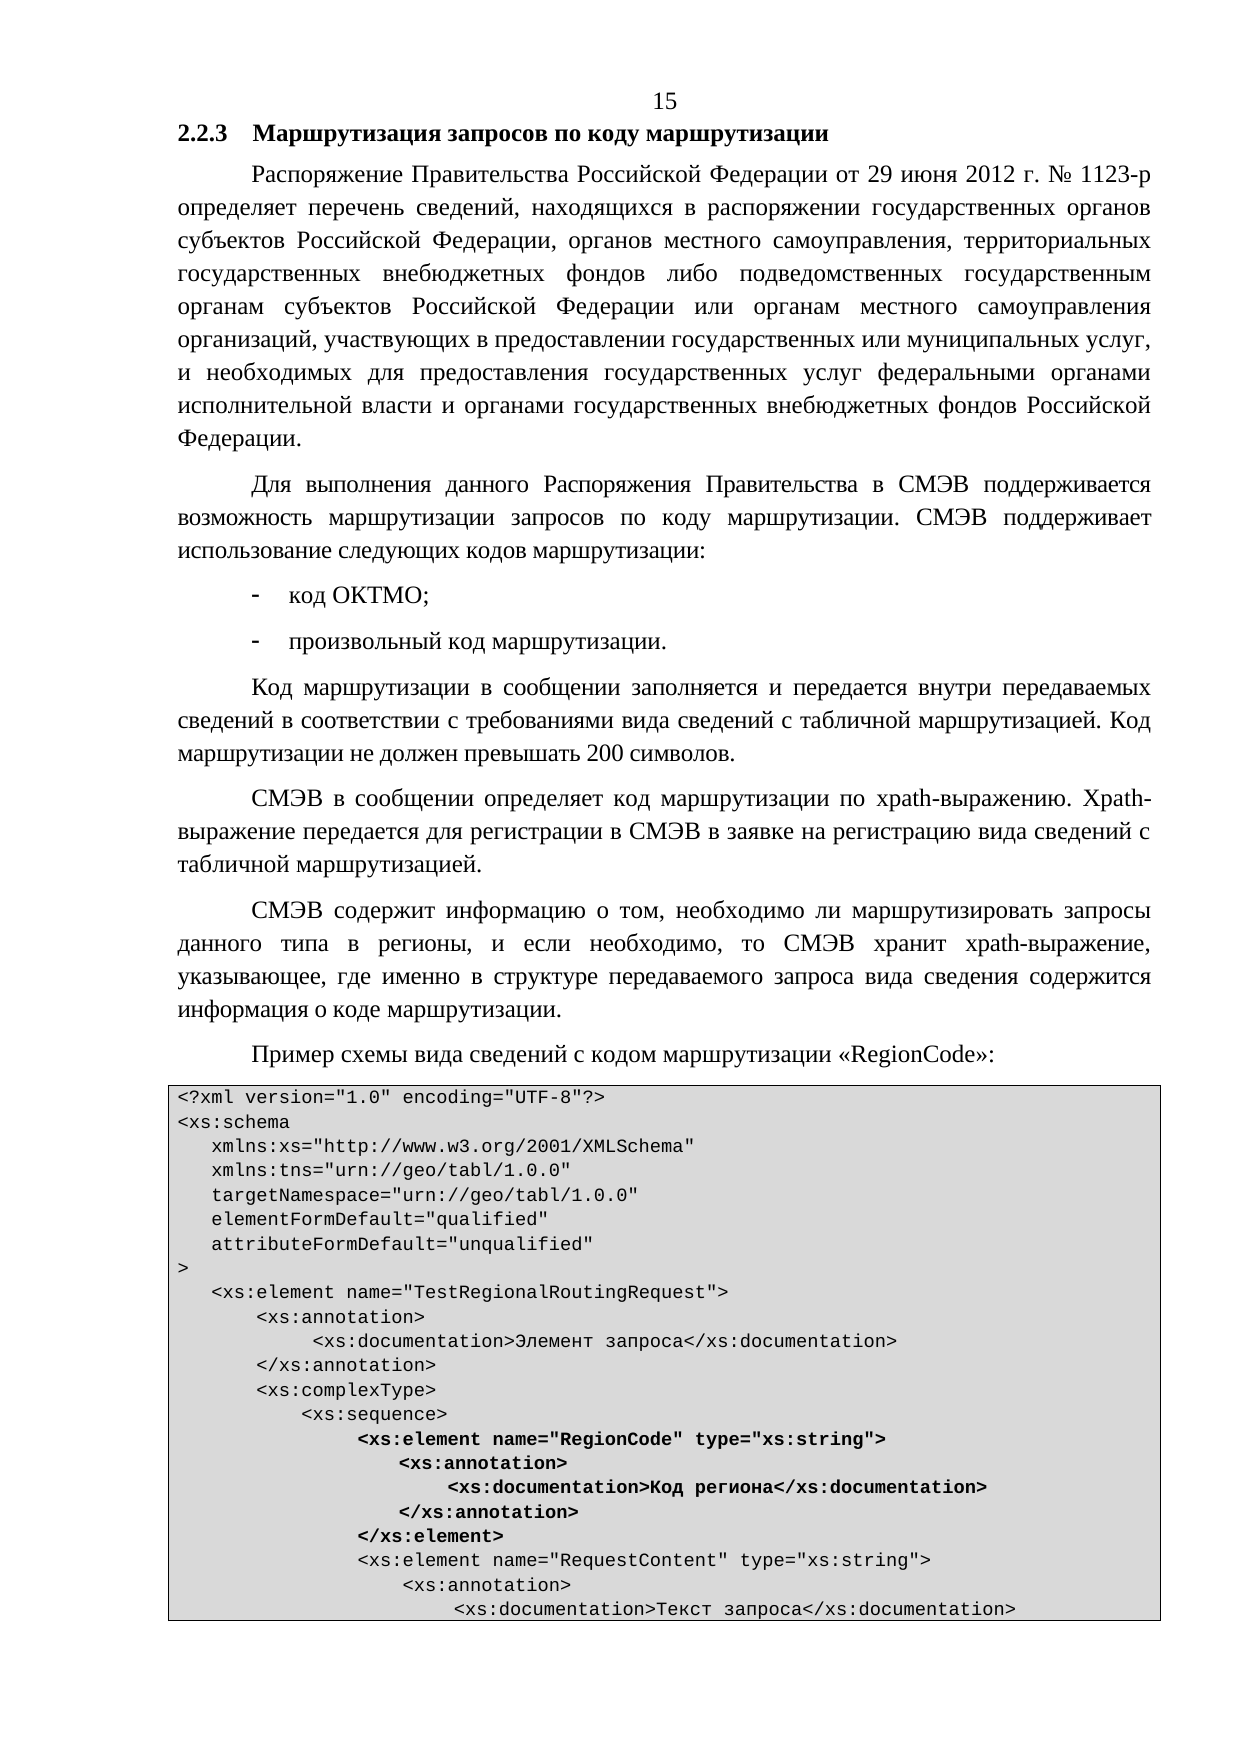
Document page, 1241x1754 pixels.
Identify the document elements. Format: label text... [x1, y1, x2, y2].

text <xs:annotation> [169, 1304, 1160, 1329]
text Распоряжение Правительства Российской Федерации от 29 июня 2012 г. № 1123-р определяет перечень сведений, находящихся в распоряжении государственных органов субъектов Российской Федерации, органов местного самоуправления, территориальных государственных внебюджетных фондов либо подведомственных государственным органам субъектов Российской Федерации или органам местного самоуправления организаций, участвующих в предоставлении государственных или муниципальных услуг, и необходимых для предоставления государственных услуг федеральными органами исполнительной власти и органами государственных внебюджетных фондов Российской Федерации. [177, 159, 1152, 452]
text <xs:complexType> [169, 1377, 1160, 1402]
text <xs:annotation> [169, 1451, 1160, 1475]
text <xs:schema [169, 1109, 1160, 1134]
list произвольный код маршрутизации. [251, 626, 1152, 655]
text </xs:annotation> [169, 1499, 1160, 1524]
text </xs:annotation> [169, 1353, 1160, 1377]
text Код маршрутизации в сообщении заполняется и передается внутри передаваемых сведений в соответствии с требованиями вида сведений с табличной маршрутизацией. Код маршрутизации не должен превышать 200 символов. [177, 672, 1152, 766]
text <xs:documentation>Текст запроса</xs:documentation> [169, 1597, 1160, 1620]
text <xs:sequence> [169, 1402, 1160, 1426]
text attributeFormDefault="unqualified" [169, 1231, 1160, 1256]
text <?xml version="1.0" encoding="UTF-8"?> [169, 1086, 1160, 1109]
text </xs:element> [169, 1524, 1160, 1548]
text <xs:element name="RequestContent" type="xs:string"> [169, 1548, 1160, 1572]
text Пример схемы вида сведений с кодом маршрутизации «RegionCode»: [177, 1039, 1152, 1068]
text СМЭВ содержит информацию о том, необходимо ли маршрутизировать запросы данного типа в регионы, и если необходимо, то СМЭВ хранит xpath-выражение, указывающее, где именно в структуре передаваемого запроса вида сведения содержится информация о коде маршрутизации. [177, 895, 1152, 1023]
text СМЭВ в сообщении определяет код маршрутизации по xpath-выражению. Xpath-выражение передается для регистрации в СМЭВ в заявке на регистрацию вида сведений с табличной маршрутизацией. [177, 783, 1152, 878]
list код ОКТМО; [251, 581, 1152, 609]
text > [169, 1256, 1160, 1280]
text elementFormDefault="qualified" [169, 1207, 1160, 1231]
text <xs:documentation>Код региона</xs:documentation> [169, 1475, 1160, 1499]
text <xs:element name="RegionCode" type="xs:string"> [169, 1426, 1160, 1451]
text <xs:element name="TestRegionalRoutingRequest"> [169, 1280, 1160, 1304]
text targetNamespace="urn://geo/tabl/1.0.0" [169, 1182, 1160, 1207]
subtitle Маршрутизация запросов по коду маршрутизации [177, 118, 1152, 147]
text xmlns:xs="http://www.w3.org/2001/XMLSchema" [169, 1134, 1160, 1158]
text xmlns:tns="urn://geo/tabl/1.0.0" [169, 1158, 1160, 1182]
text <xs:annotation> [169, 1572, 1160, 1597]
text <xs:documentation>Элемент запроса</xs:documentation> [169, 1329, 1160, 1353]
text Для выполнения данного Распоряжения Правительства в СМЭВ поддерживается возможность маршрутизации запросов по коду маршрутизации. СМЭВ поддерживает использование следующих кодов маршрутизации: [177, 469, 1152, 564]
